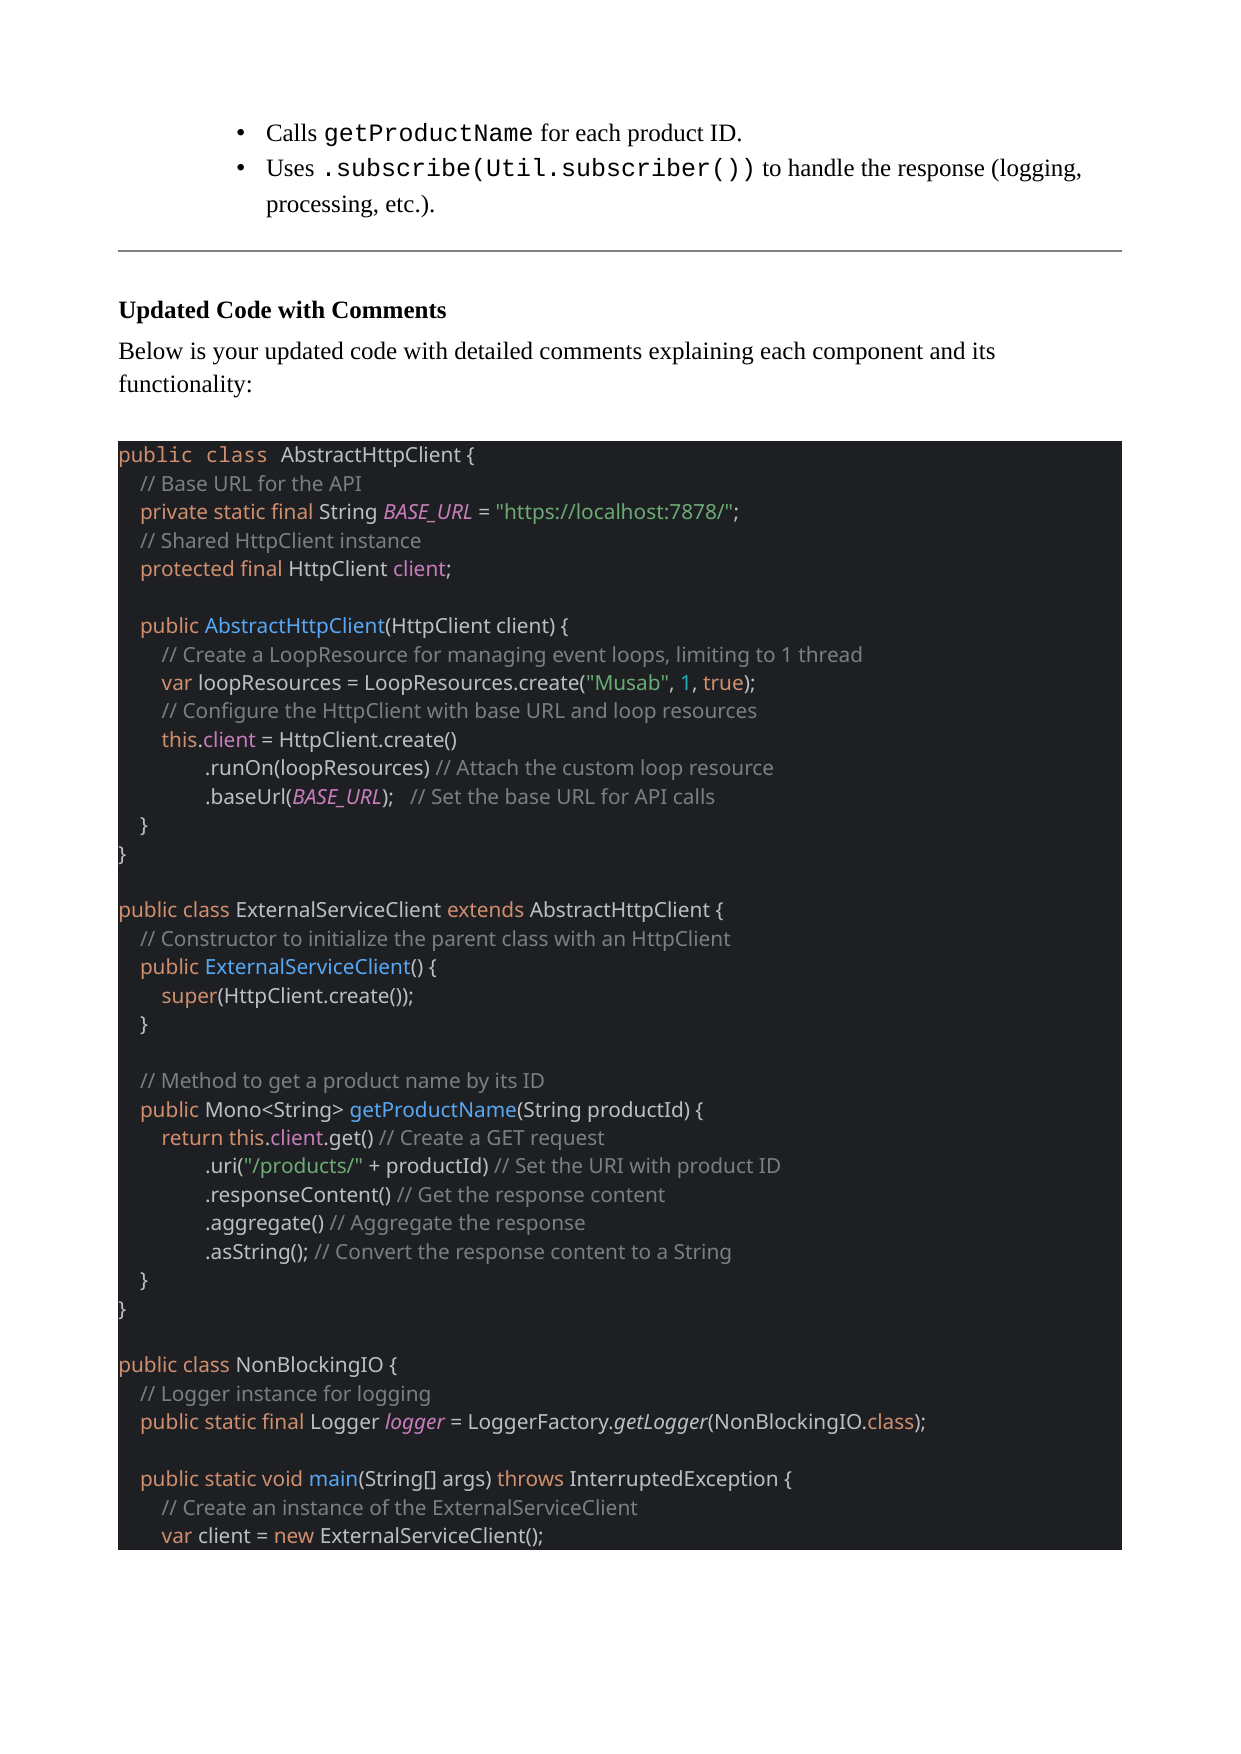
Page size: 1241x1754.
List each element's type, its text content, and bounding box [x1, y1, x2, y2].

list Uses .subscribe(Util.subscriber()) to handle the response (logging, processing, etc.). [236, 153, 1122, 217]
text Below is your updated code with detailed comments explaining each component and its functionality: [118, 336, 1122, 398]
list Calls getProductName for each product ID. [236, 118, 1122, 149]
subtitle Updated Code with Comments [118, 295, 1122, 324]
text public class AbstractHttpClient { // Base URL for the API private static final String BASE_URL = "https://localhost:7878/"; // Shared HttpClient instance protected final HttpClient client; public AbstractHttpClient(HttpClient client) { // Create a LoopResource for managing event loops, limiting to 1 thread var loopResources = LoopResources.create("Musab", 1, true); // Configure the HttpClient with base URL and loop resources this.client = HttpClient.create() .runOn(loopResources) // Attach the custom loop resource .baseUrl(BASE_URL); // Set the base URL for API calls } } public class ExternalServiceClient extends AbstractHttpClient { // Constructor to initialize the parent class with an HttpClient public ExternalServiceClient() { super(HttpClient.create()); } // Method to get a product name by its ID public Mono<String> getProductName(String productId) { return this.client.get() // Create a GET request .uri("/products/" + productId) // Set the URI with product ID .responseContent() // Get the response content .aggregate() // Aggregate the response .asString(); // Convert the response content to a String } } public class NonBlockingIO { // Logger instance for logging public static final Logger logger = LoggerFactory.getLogger(NonBlockingIO.class); public static void main(String[] args) throws InterruptedException { // Create an instance of the ExternalServiceClient var client = new ExternalServiceClient(); [118, 441, 1122, 1550]
